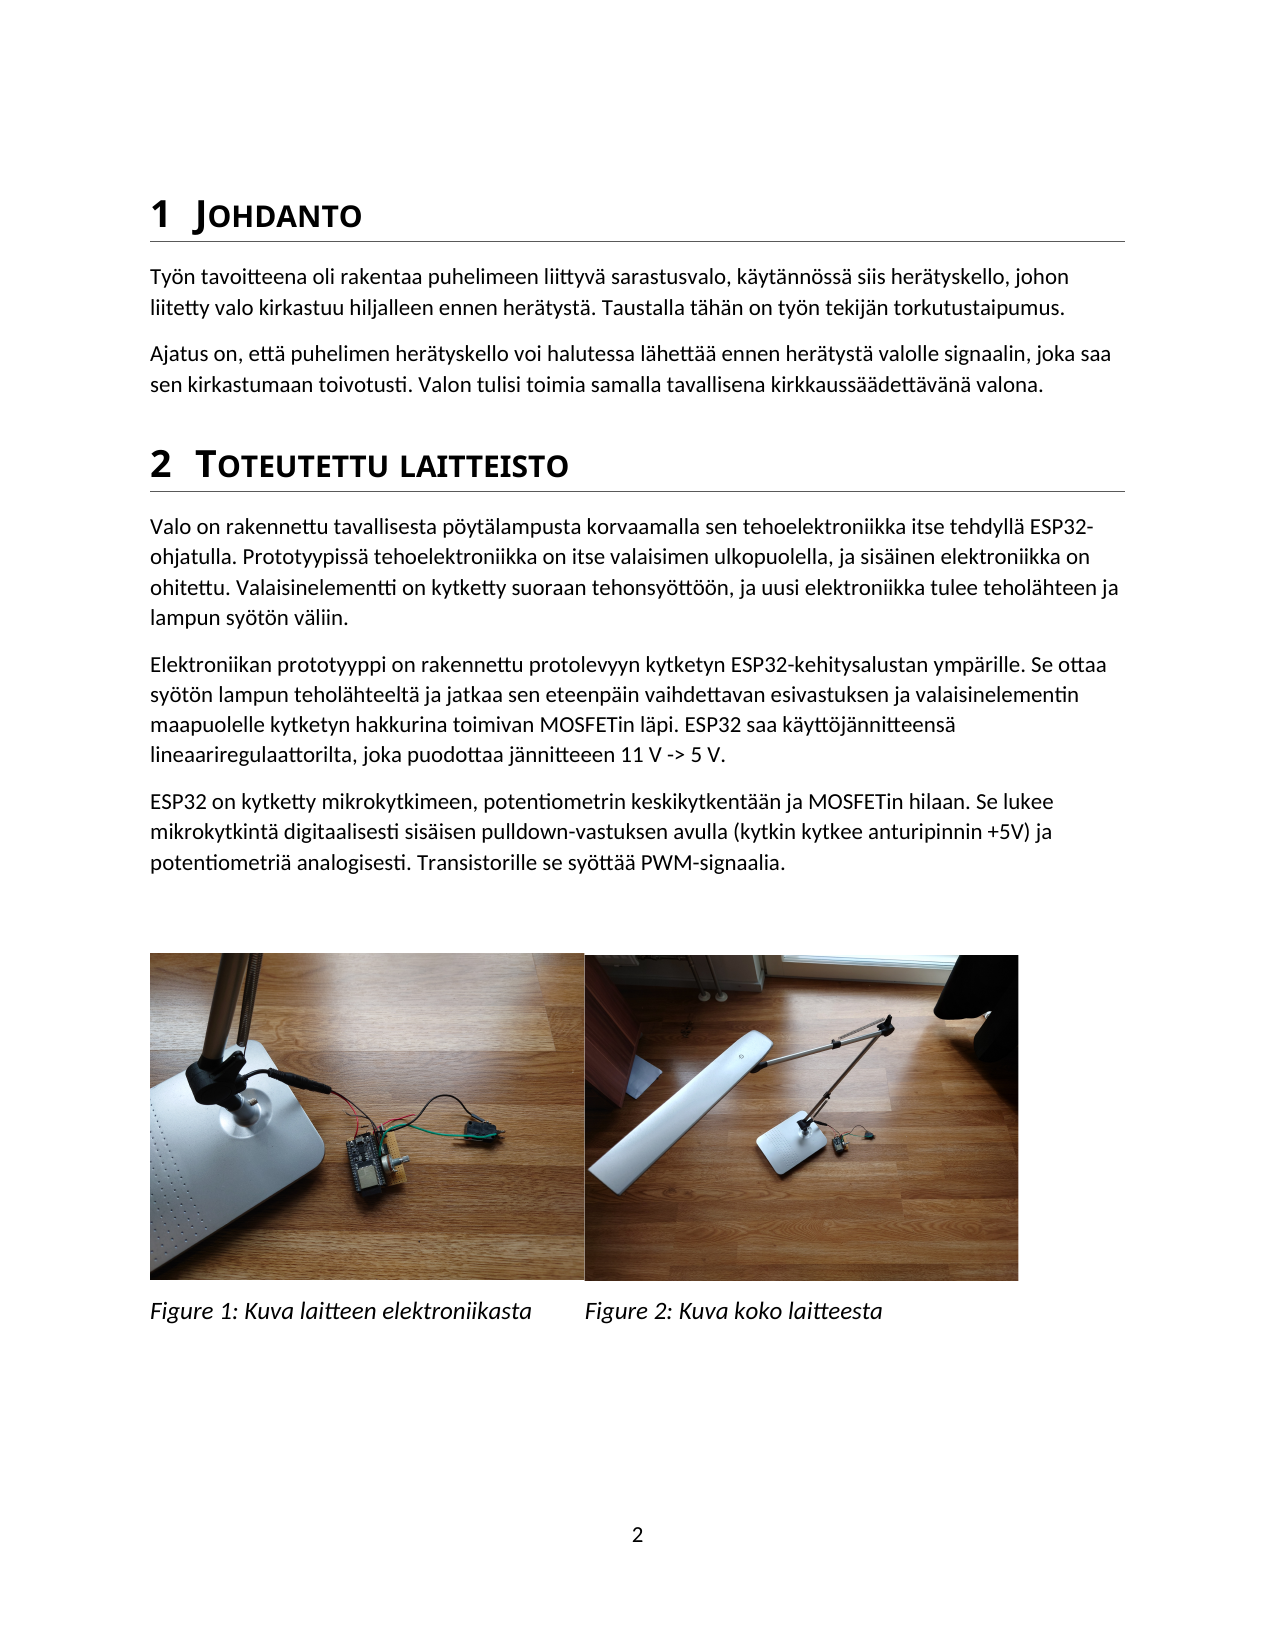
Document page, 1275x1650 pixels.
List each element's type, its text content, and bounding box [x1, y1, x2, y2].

text ESP32 on kytketty mikrokytkimeen, potentiometrin keskikytkentään ja MOSFETin hilaan. Se lukee mikrokytkintä digitaalisesti sisäisen pulldown-vastuksen avulla (kytkin kytkee anturipinnin +5V) ja potentiometriä analogisesti. Transistorille se syöttää PWM-signaalia. [150, 787, 1125, 876]
text Elektroniikan prototyyppi on rakennettu protolevyyn kytketyn ESP32-kehitysalustan ympärille. Se ottaa syötön lampun teholähteeltä ja jatkaa sen eteenpäin vaihdettavan esivastuksen ja valaisinelementin maapuolelle kytketyn hakkurina toimivan MOSFETin läpi. ESP32 saa käyttöjännitteensä lineaariregulaattorilta, joka puodottaa jännitteeen 11 V -> 5 V. [150, 650, 1125, 768]
picture [150, 953, 1019, 1281]
text Valo on rakennettu tavallisesta pöytälampusta korvaamalla sen tehoelektroniikka itse tehdyllä ESP32-ohjatulla. Prototyypissä tehoelektroniikka on itse valaisimen ulkopuolella, ja sisäinen elektroniikka on ohitettu. Valaisinelementti on kytketty suoraan tehonsyöttöön, ja uusi elektroniikka tulee teholähteen ja lampun syötön väliin. [150, 512, 1125, 631]
subtitle Toteutettu laitteisto [150, 437, 1125, 491]
text Figure 1: Kuva laitteen elektroniikasta [150, 1280, 584, 1325]
text Työn tavoitteena oli rakentaa puhelimeen liittyvä sarastusvalo, käytännössä siis herätyskello, johon liitetty valo kirkastuu hiljalleen ennen herätystä. Taustalla tähän on työn tekijän torkutustaipumus. [150, 262, 1125, 321]
subtitle Johdanto [150, 187, 1125, 241]
text Figure 2: Kuva koko laitteesta [584, 1281, 1018, 1326]
text Ajatus on, että puhelimen herätyskello voi halutessa lähettää ennen herätystä valolle signaalin, joka saa sen kirkastumaan toivotusti. Valon tulisi toimia samalla tavallisena kirkkaussäädettävänä valona. [150, 339, 1125, 398]
